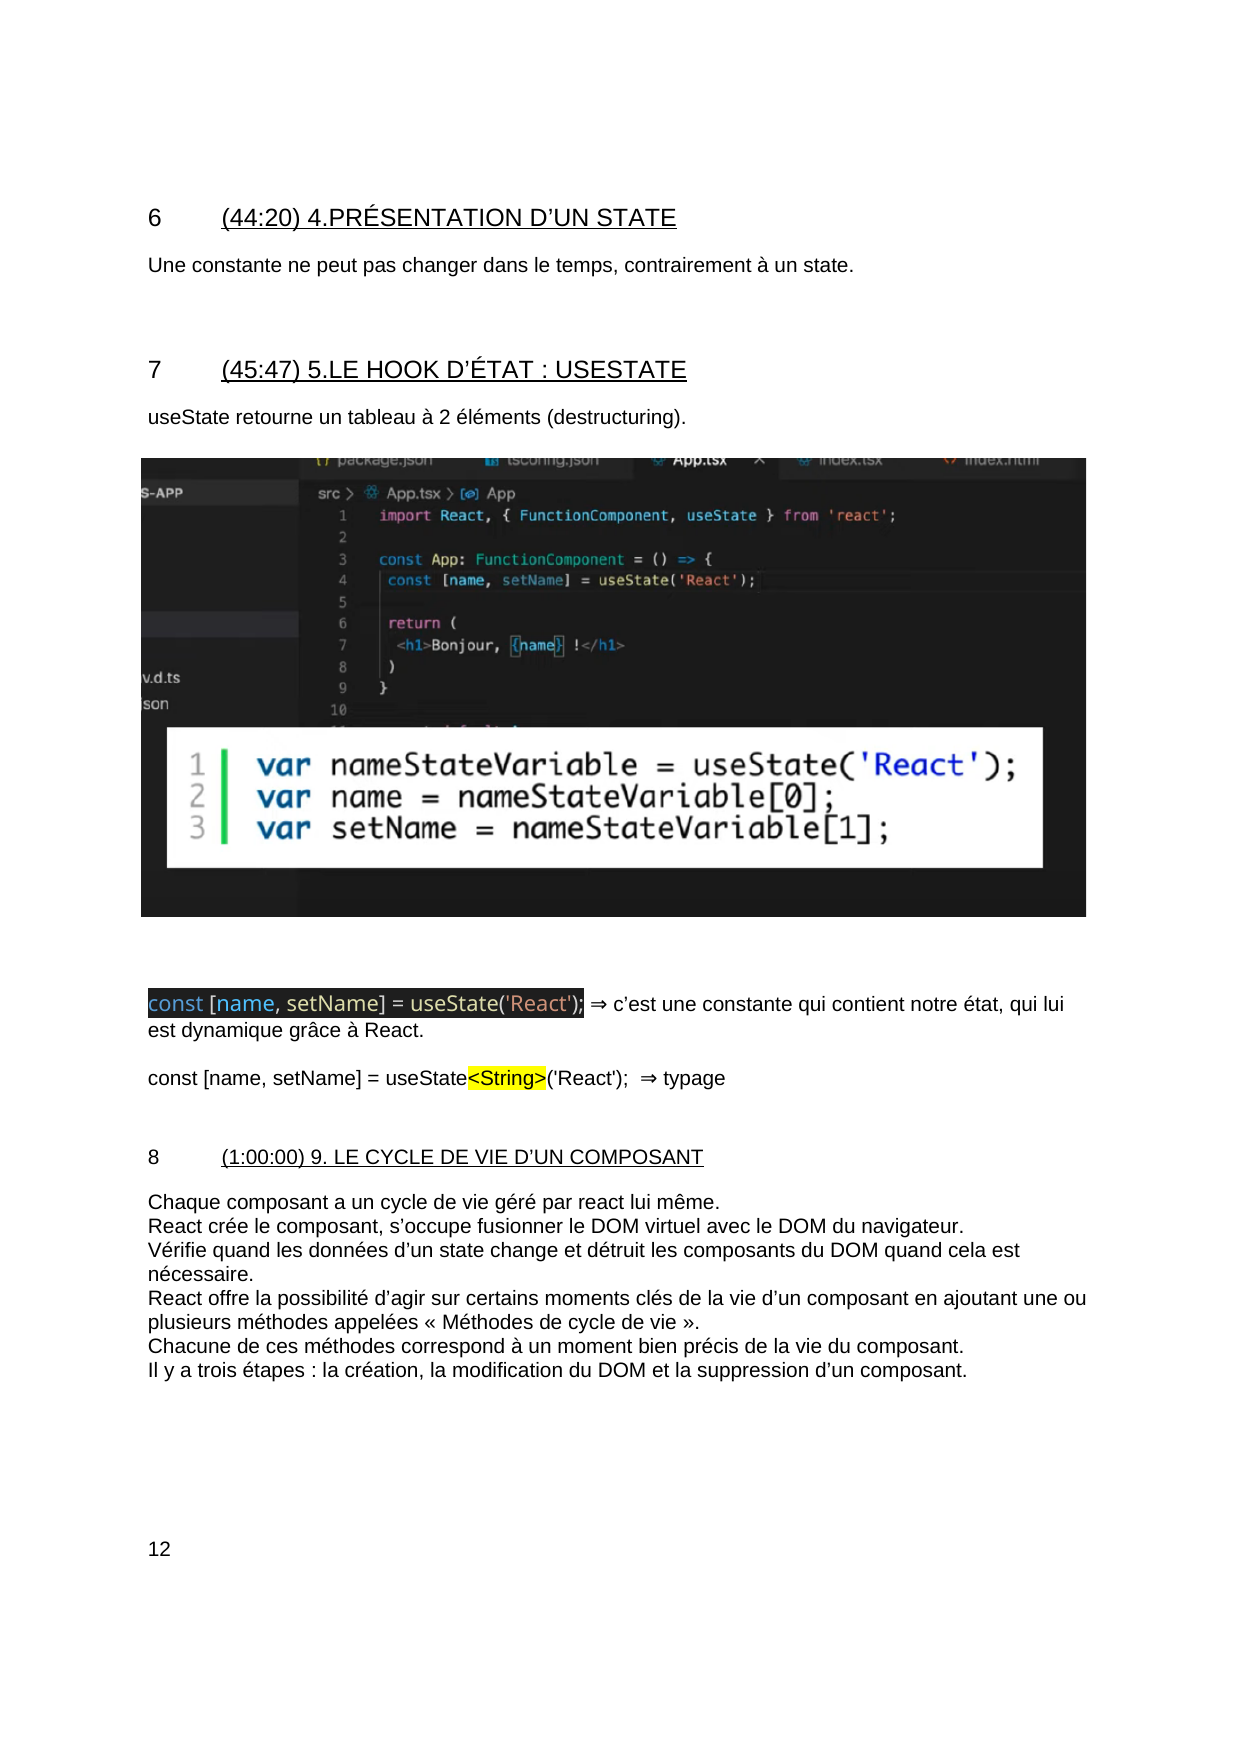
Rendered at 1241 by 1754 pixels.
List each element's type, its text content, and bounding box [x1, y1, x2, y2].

text React crée le composant, s’occupe fusionner le DOM virtuel avec le DOM du navigateur. [148, 1214, 1093, 1238]
subtitle (1:00:00) 9. Le cycle de vie d’un composant [148, 1145, 1093, 1169]
text useState retourne un tableau à 2 éléments (destructuring). [148, 405, 1093, 429]
subtitle (44:20) 4.Présentation d’un state [148, 203, 1093, 232]
text const [name, setName] = useState<String>('React'); ⇒ typage [148, 1066, 1093, 1090]
text Une constante ne peut pas changer dans le temps, contrairement à un state. [148, 252, 1093, 276]
text Chaque composant a un cycle de vie géré par react lui même. [148, 1190, 1093, 1214]
text Il y a trois étapes : la création, la modification du DOM et la suppression d’un composant. [148, 1357, 1093, 1381]
text Vérifie quand les données d’un state change et détruit les composants du DOM quand cela est nécessaire. [148, 1238, 1093, 1286]
text const [name, setName] = useState('React'); ⇒ c’est une constante qui contient notre état, qui lui est dynamique grâce à React. [148, 988, 1093, 1042]
picture [141, 458, 1087, 917]
text Chacune de ces méthodes correspond à un moment bien précis de la vie du composant. [148, 1333, 1093, 1357]
text React offre la possibilité d’agir sur certains moments clés de la vie d’un composant en ajoutant une ou plusieurs méthodes appelées « Méthodes de cycle de vie ». [148, 1286, 1093, 1333]
subtitle (45:47) 5.Le Hook d’état : useState [148, 356, 1093, 384]
